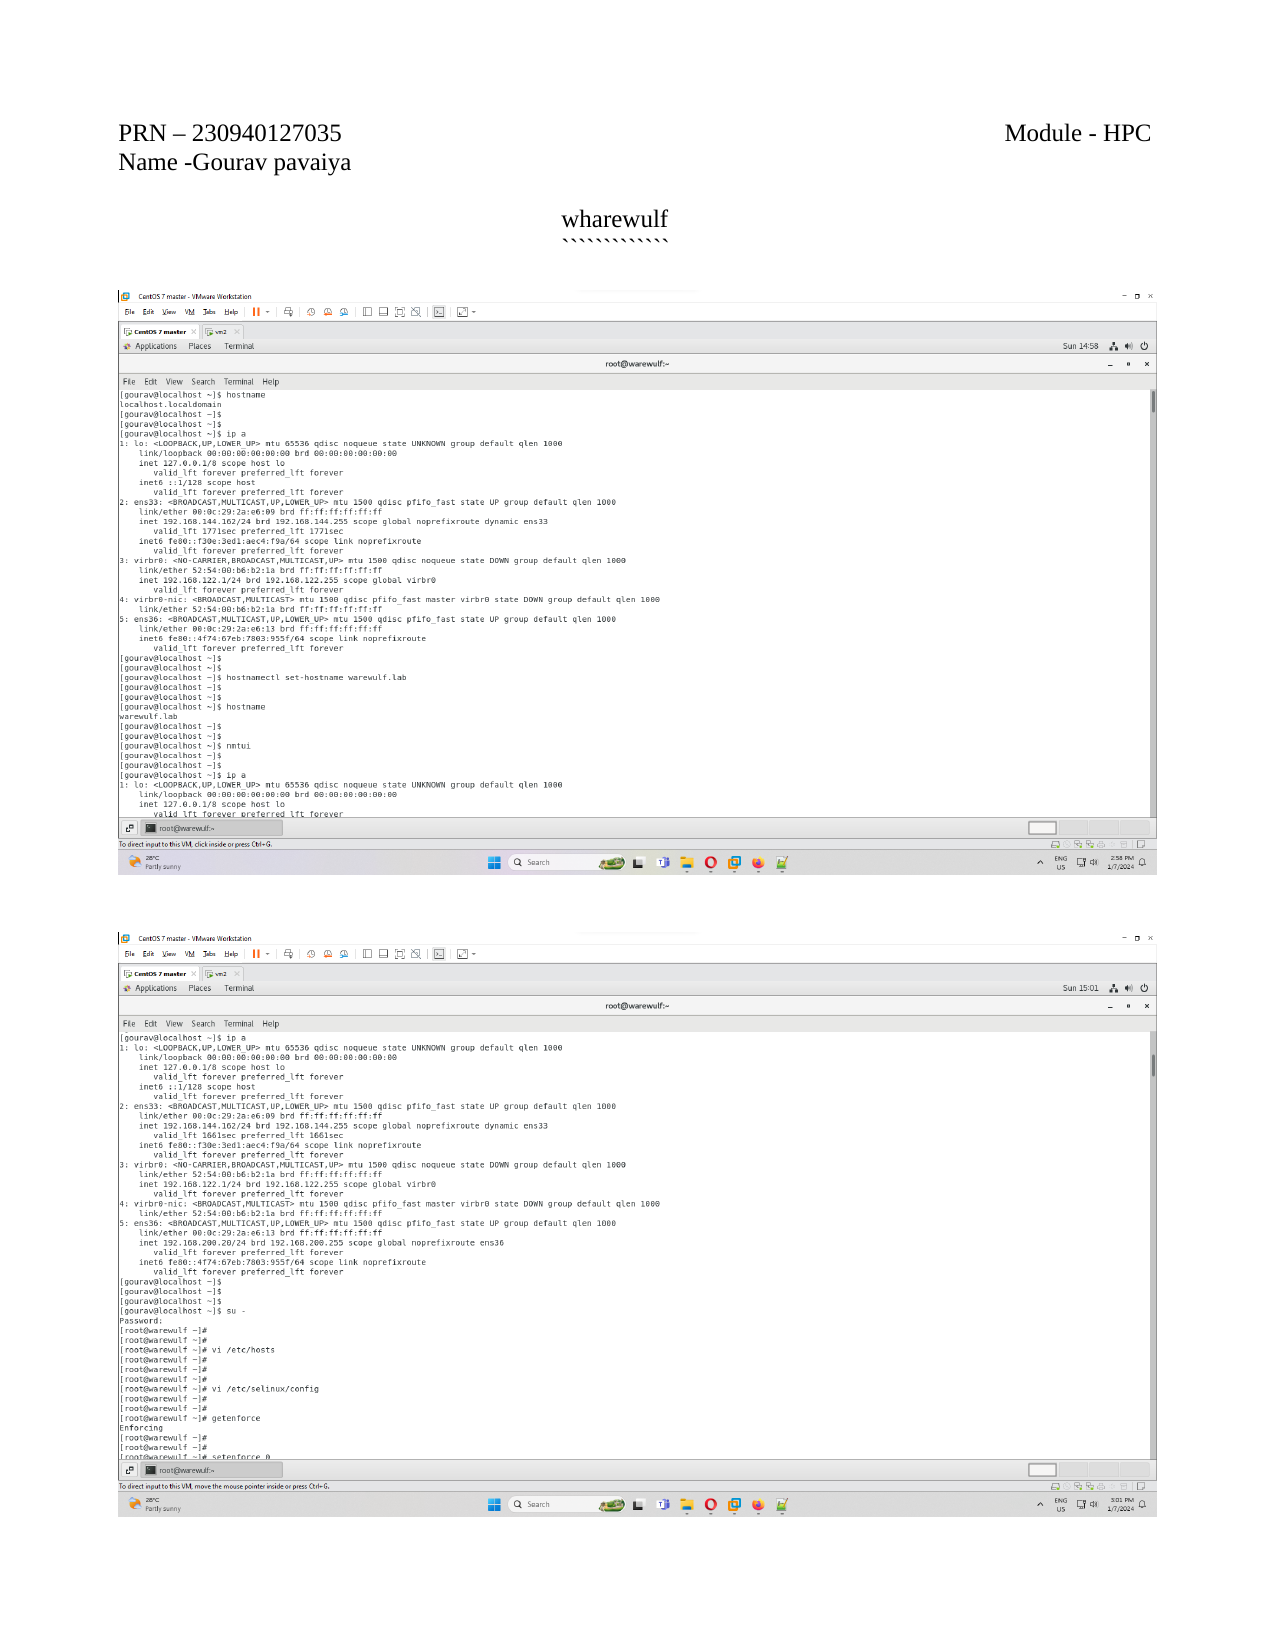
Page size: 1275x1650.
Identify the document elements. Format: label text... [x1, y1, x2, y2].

text Name -Gourav pavaiya [118, 147, 1157, 176]
text wharewulf [118, 204, 1157, 233]
picture [118, 290, 1157, 875]
text ````````````` [118, 233, 1157, 262]
text PRN – 230940127035 Module - HPC [118, 118, 1157, 147]
picture [118, 932, 1157, 1517]
